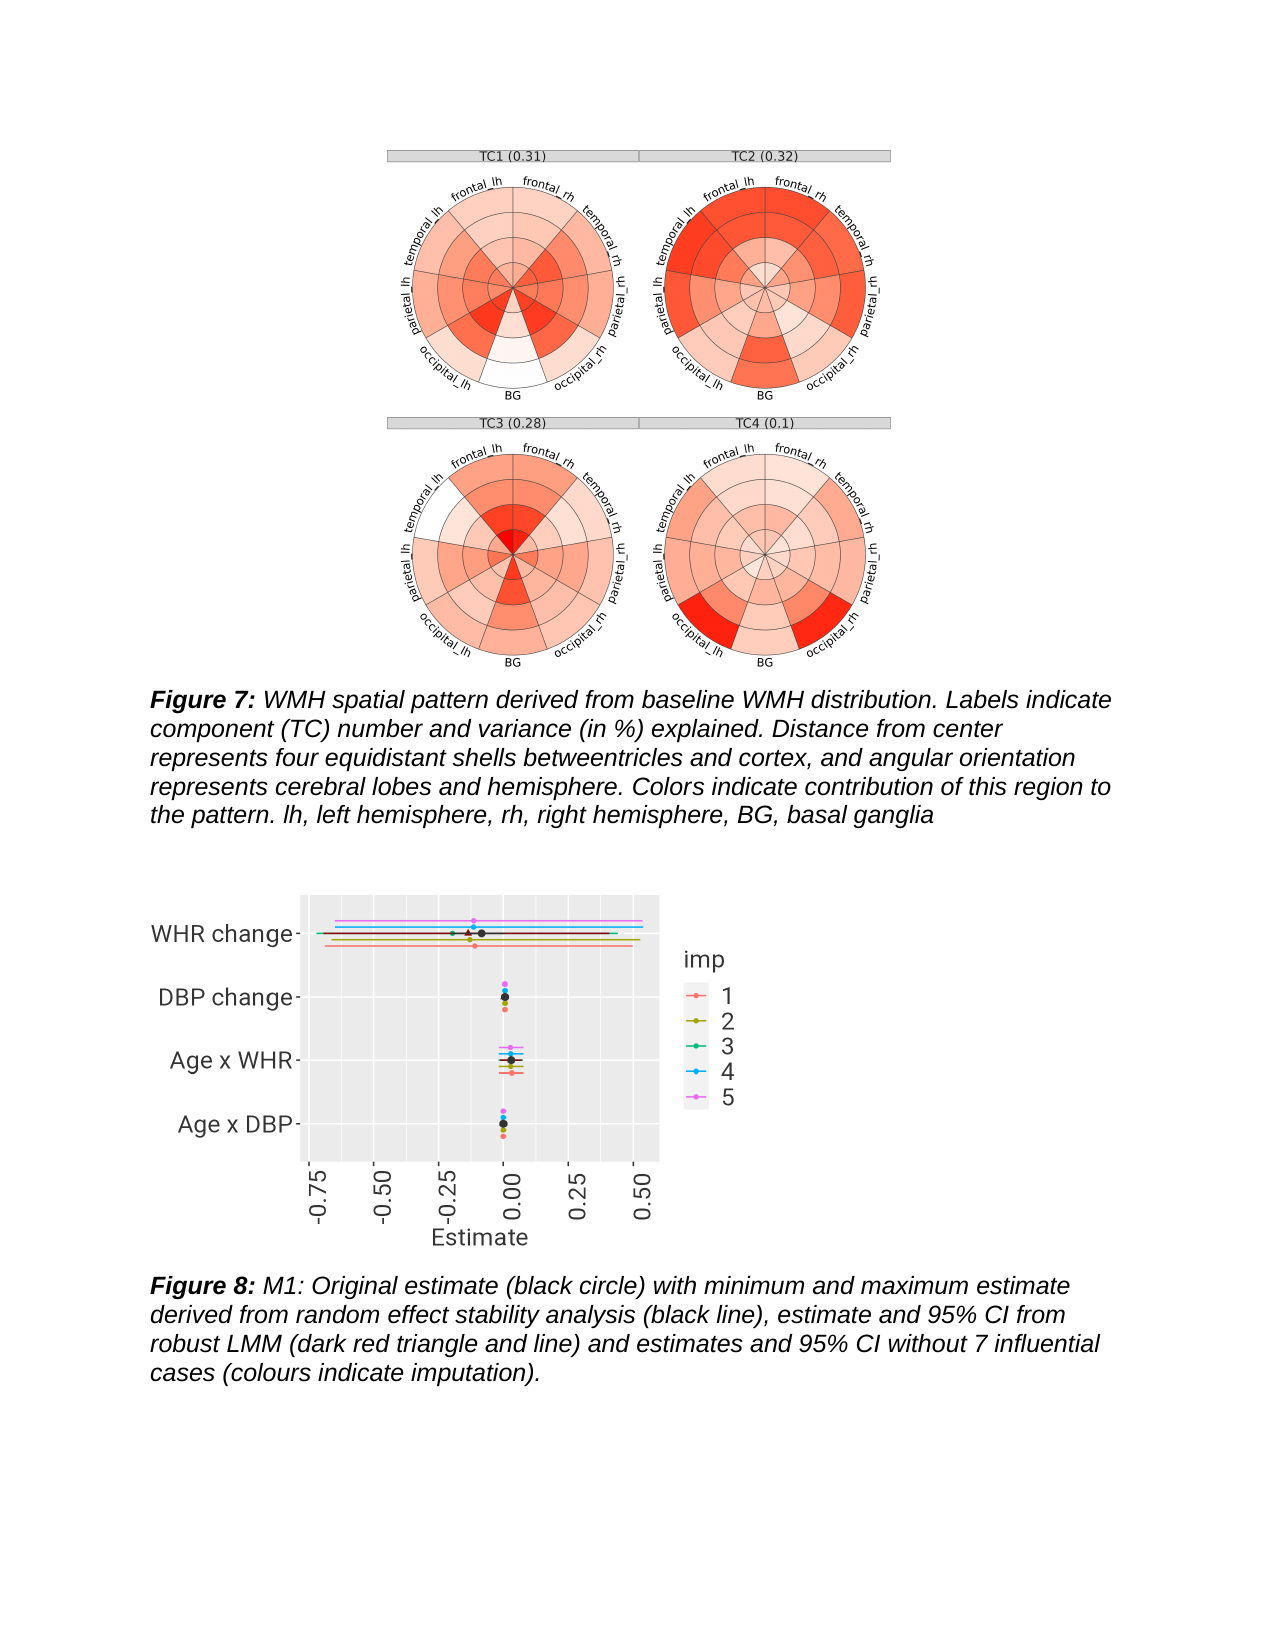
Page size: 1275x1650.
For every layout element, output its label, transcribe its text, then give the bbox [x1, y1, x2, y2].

picture [150, 895, 743, 1251]
text Figure 8: M1: Original estimate (black circle) with minimum and maximum estimate derived from random effect stability analysis (black line), estimate and 95% CI from robust LMM (dark red triangle and line) and estimates and 95% CI without 7 influential cases (colours indicate imputation). [150, 1271, 1125, 1386]
picture [150, 150, 1125, 686]
text Figure 7: WMH spatial pattern derived from baseline WMH distribution. Labels indicate component (TC) number and variance (in %) explained. Distance from center represents four equidistant shells betweentricles and cortex, and angular orientation represents cerebral lobes and hemisphere. Colors indicate contribution of this region to the pattern. lh, left hemisphere, rh, right hemisphere, BG, basal ganglia [150, 686, 1125, 829]
